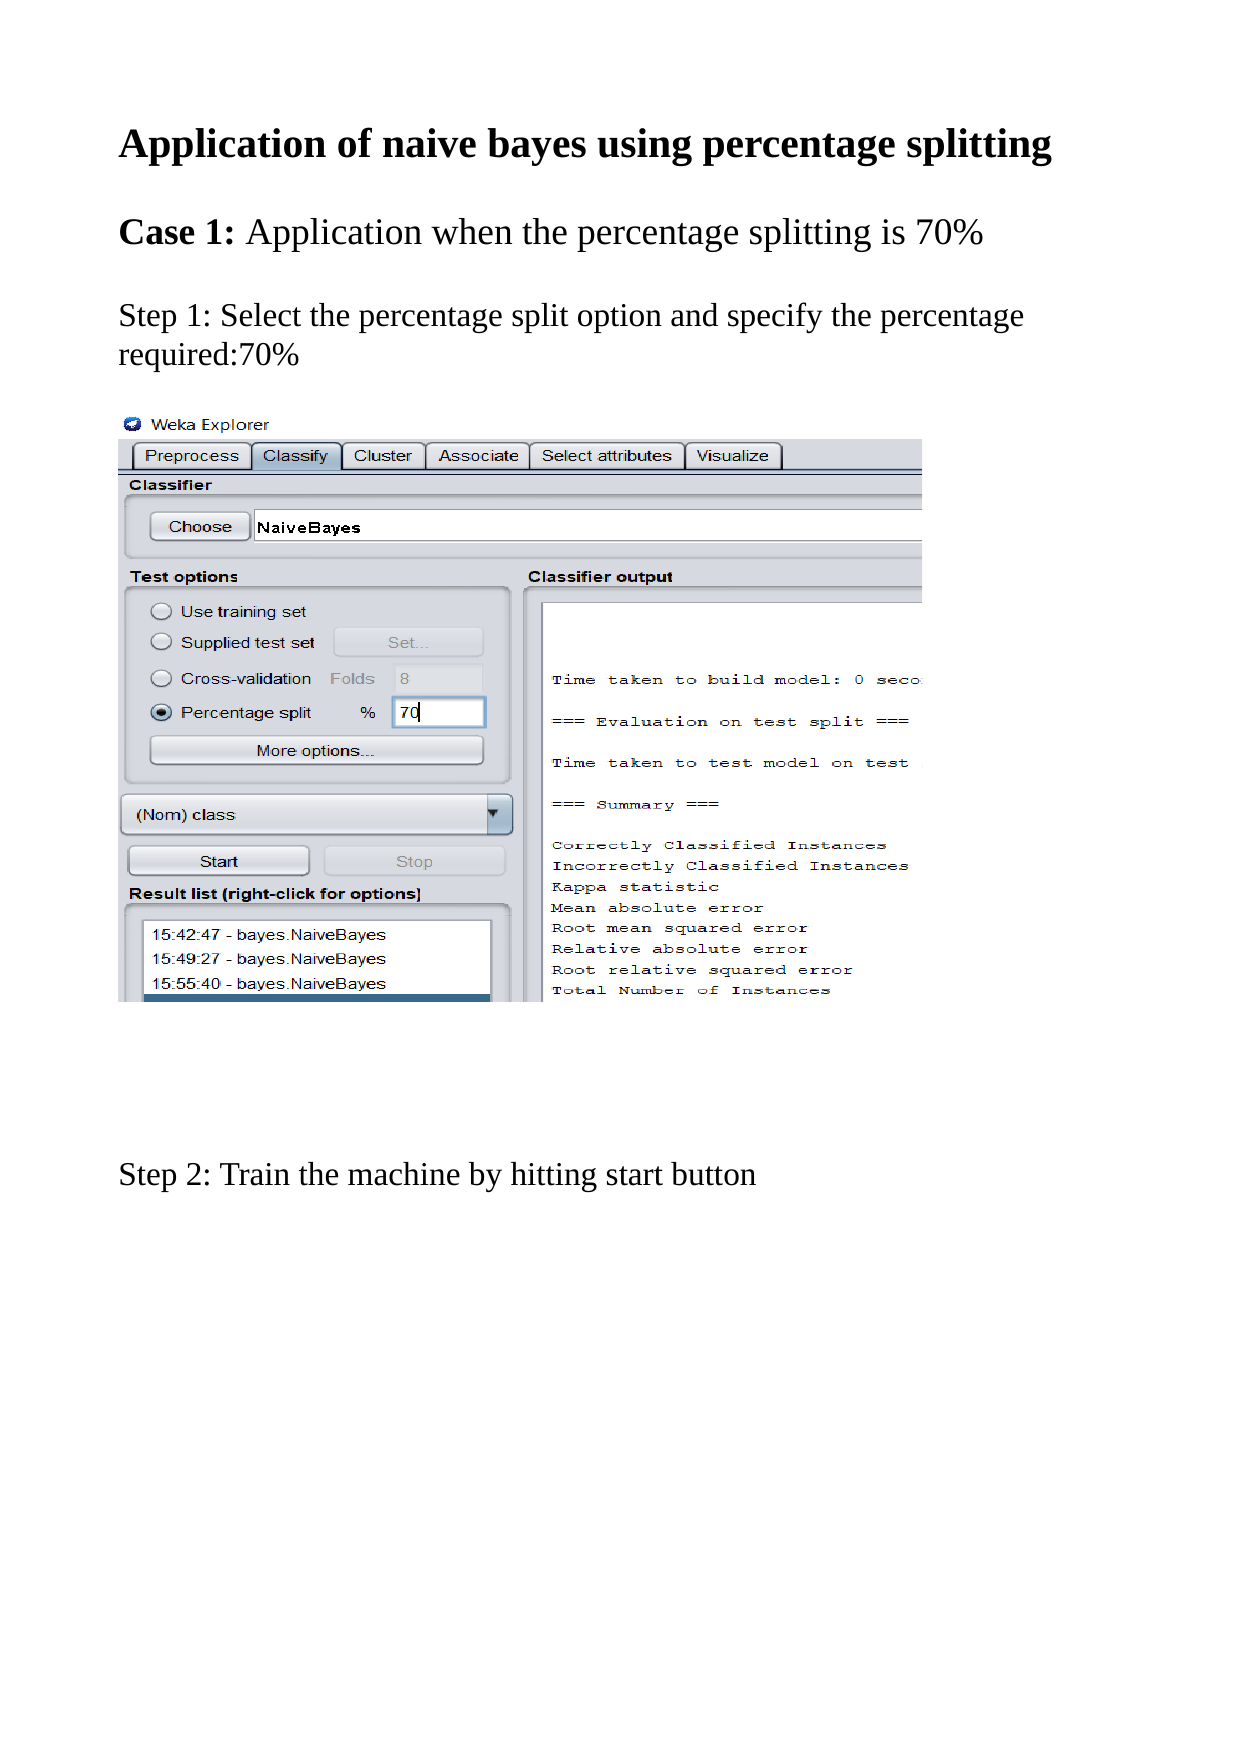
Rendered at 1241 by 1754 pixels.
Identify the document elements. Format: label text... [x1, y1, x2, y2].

text Application of naive bayes using percentage splitting [118, 118, 1122, 166]
text Case 1: Application when the percentage splitting is 70% [118, 209, 1122, 252]
text Step 2: Train the machine by hitting start button [118, 1155, 1122, 1193]
text Step 1: Select the percentage split option and specify the percentage required:70% [118, 295, 1122, 372]
